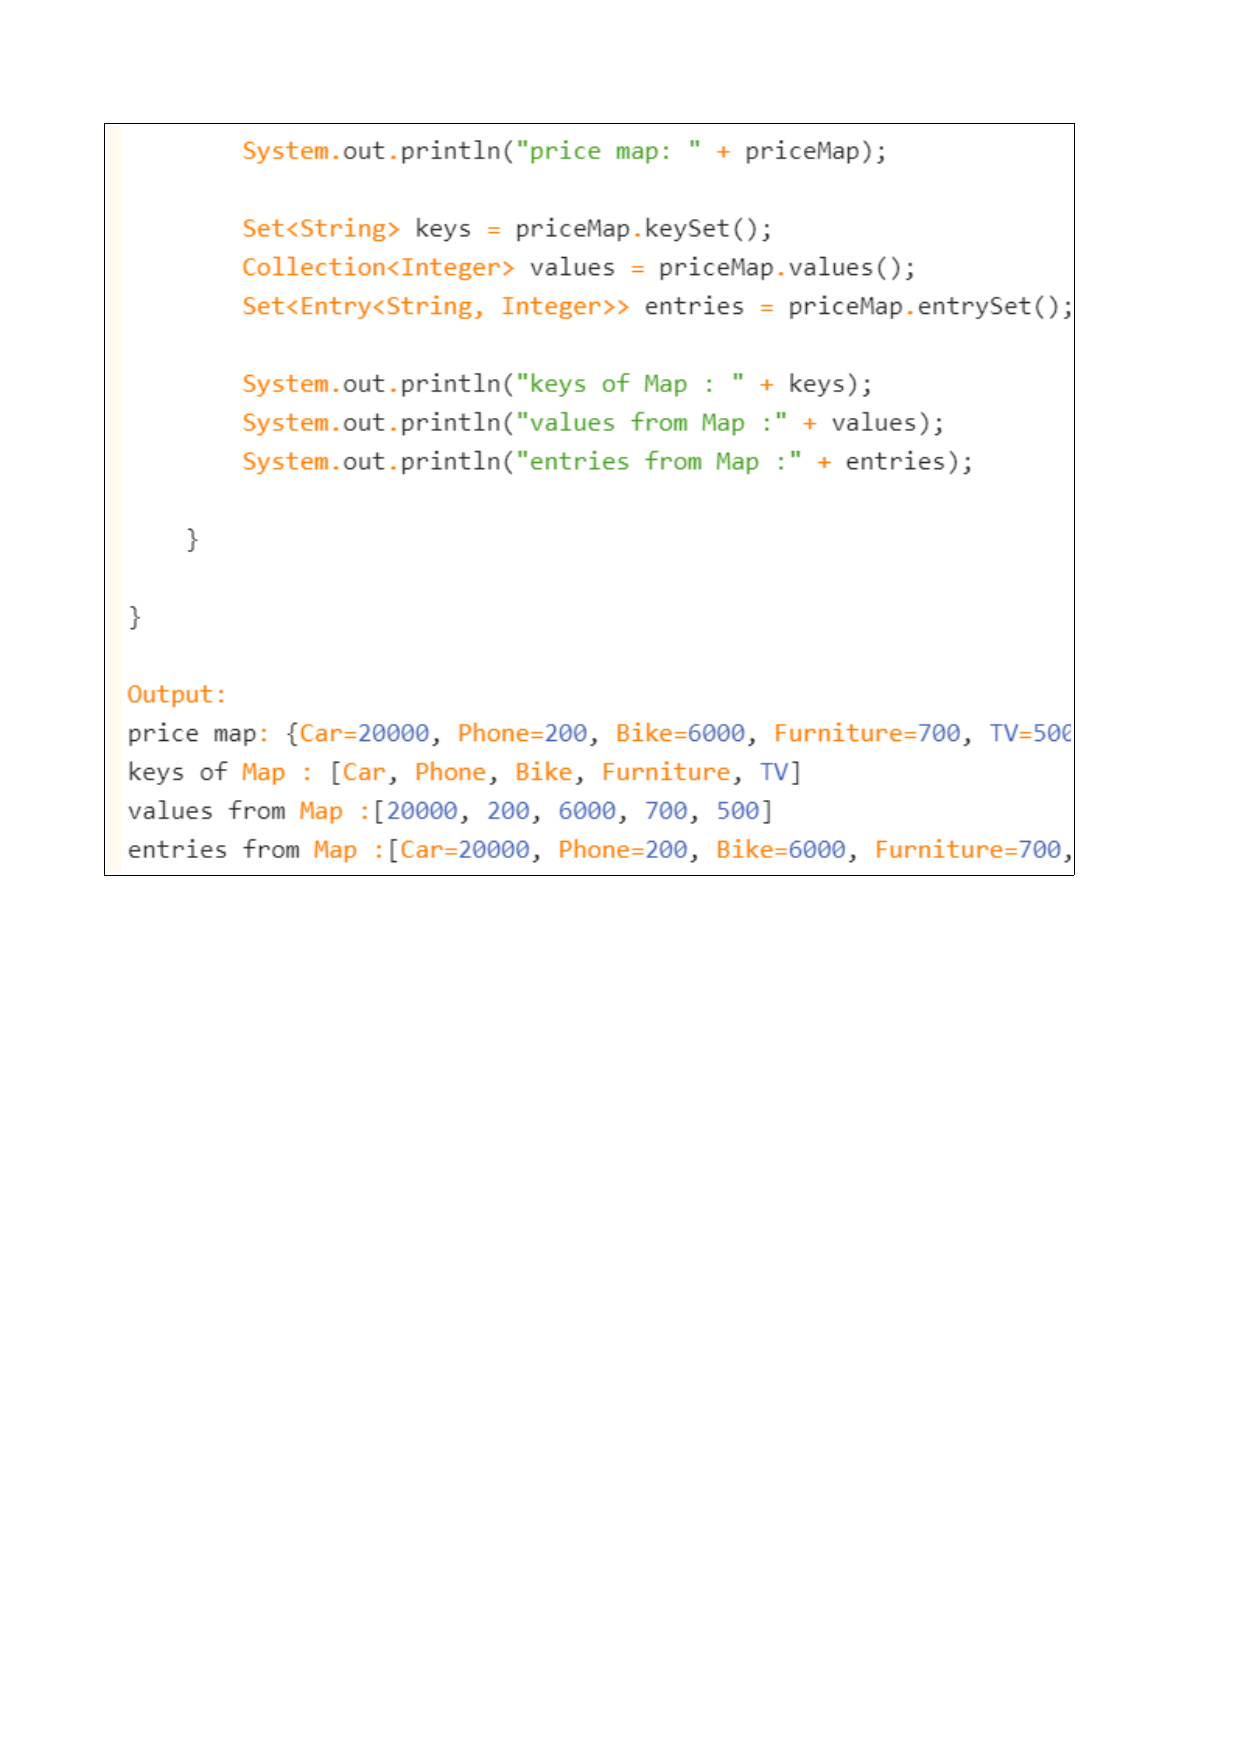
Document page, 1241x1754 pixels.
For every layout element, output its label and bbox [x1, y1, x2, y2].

picture [106, 126, 1072, 872]
